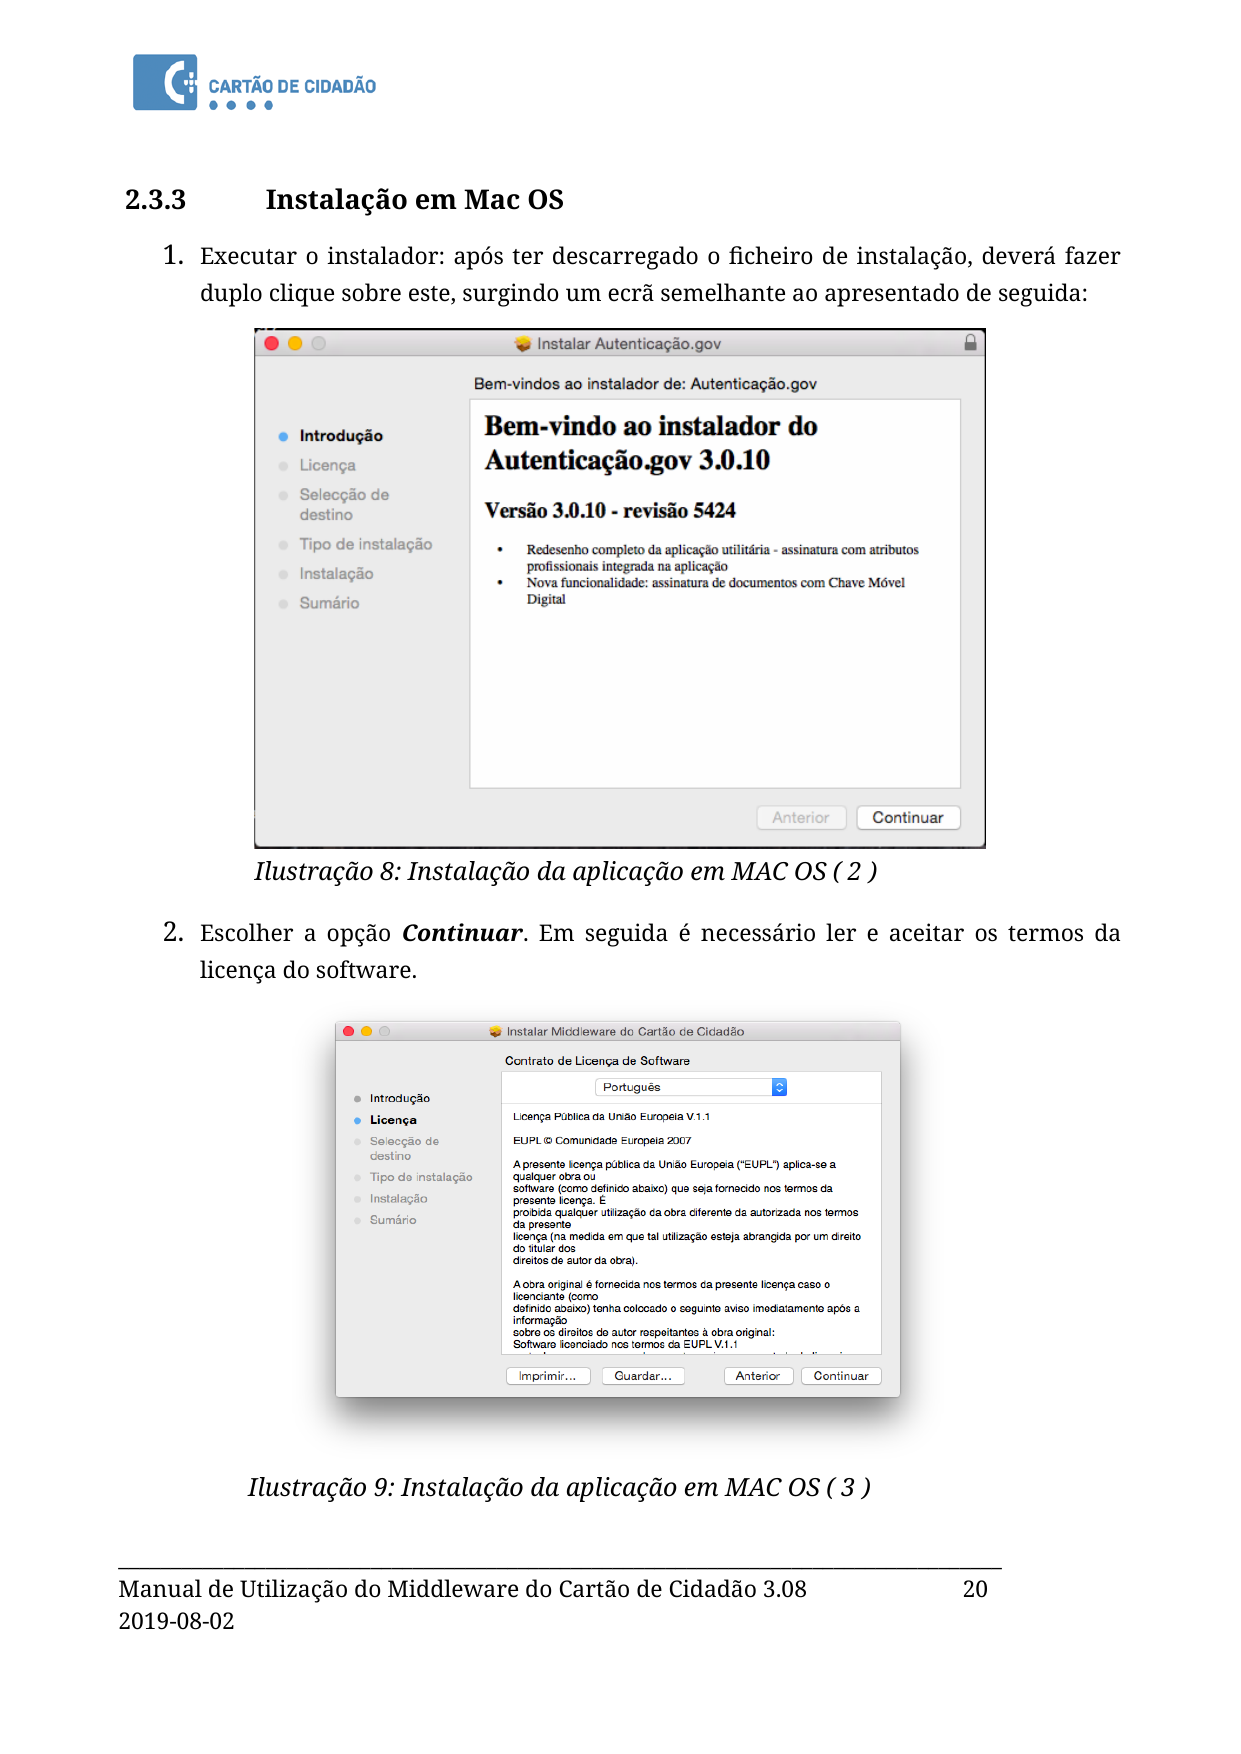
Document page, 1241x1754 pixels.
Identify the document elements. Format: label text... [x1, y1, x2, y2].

list [248, 1504, 983, 1512]
picture [254, 328, 986, 849]
picture [284, 994, 951, 1465]
list Executar o instalador: após ter descarregado o ficheiro de instalação, deverá fazer duplo clique sobre este, surgindo um ecrã semelhante ao apresentado de seguida: [162, 235, 1122, 308]
list Escolher a opção Continuar. Em seguida é necessário ler e aceitar os termos da licença do software. [162, 334, 1122, 986]
picture [130, 47, 423, 118]
subtitle Instalação em Mac OS [118, 180, 1122, 217]
list Ilustração 9: Instalação da aplicação em MAC OS ( 3 ) [248, 1007, 983, 1504]
list Ilustração 8: Instalação da aplicação em MAC OS ( 2 ) [254, 849, 986, 887]
